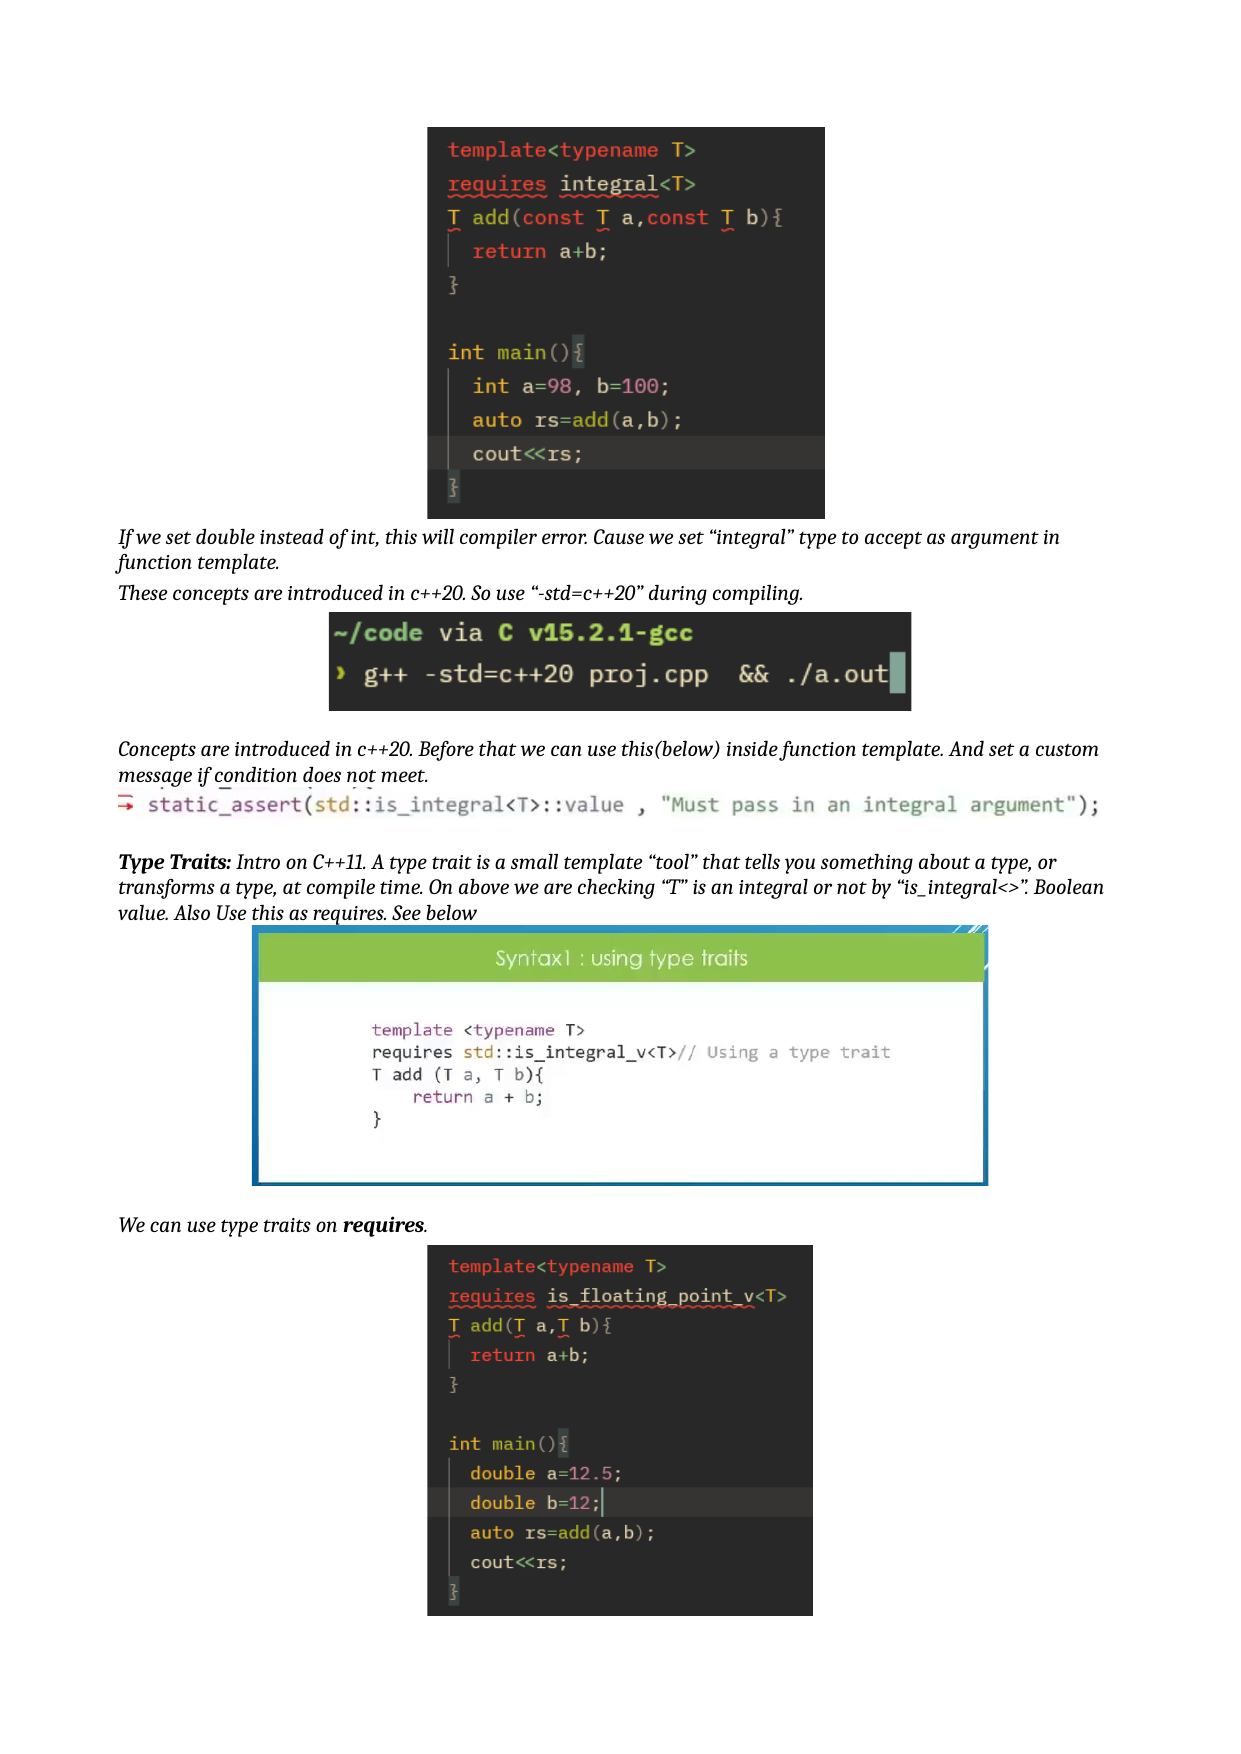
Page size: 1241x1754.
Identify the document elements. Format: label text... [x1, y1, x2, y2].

text If we set double instead of int, this will compiler error. Cause we set “integral” type to accept as argument in function template. [118, 524, 1122, 575]
text Concepts are introduced in c++20. Before that we can use this(below) inside function template. And set a custom message if condition does not meet. [118, 737, 1122, 787]
picture [427, 127, 825, 519]
picture [118, 787, 1123, 819]
text Type Traits: Intro on C++11. A type trait is a small template “tool” that tells you something about a type, or transforms a type, at compile time. On above we are checking “T” is an integral or not by “is_integral<>”. Boolean value. Also Use this as requires. See below [118, 850, 1122, 925]
text These concepts are introduced in c++20. So use “-std=c++20” during compiling. [118, 581, 1122, 606]
text We can use type traits on requires. [118, 1213, 1122, 1238]
picture [328, 612, 912, 711]
picture [427, 1245, 813, 1616]
picture [251, 925, 989, 1186]
